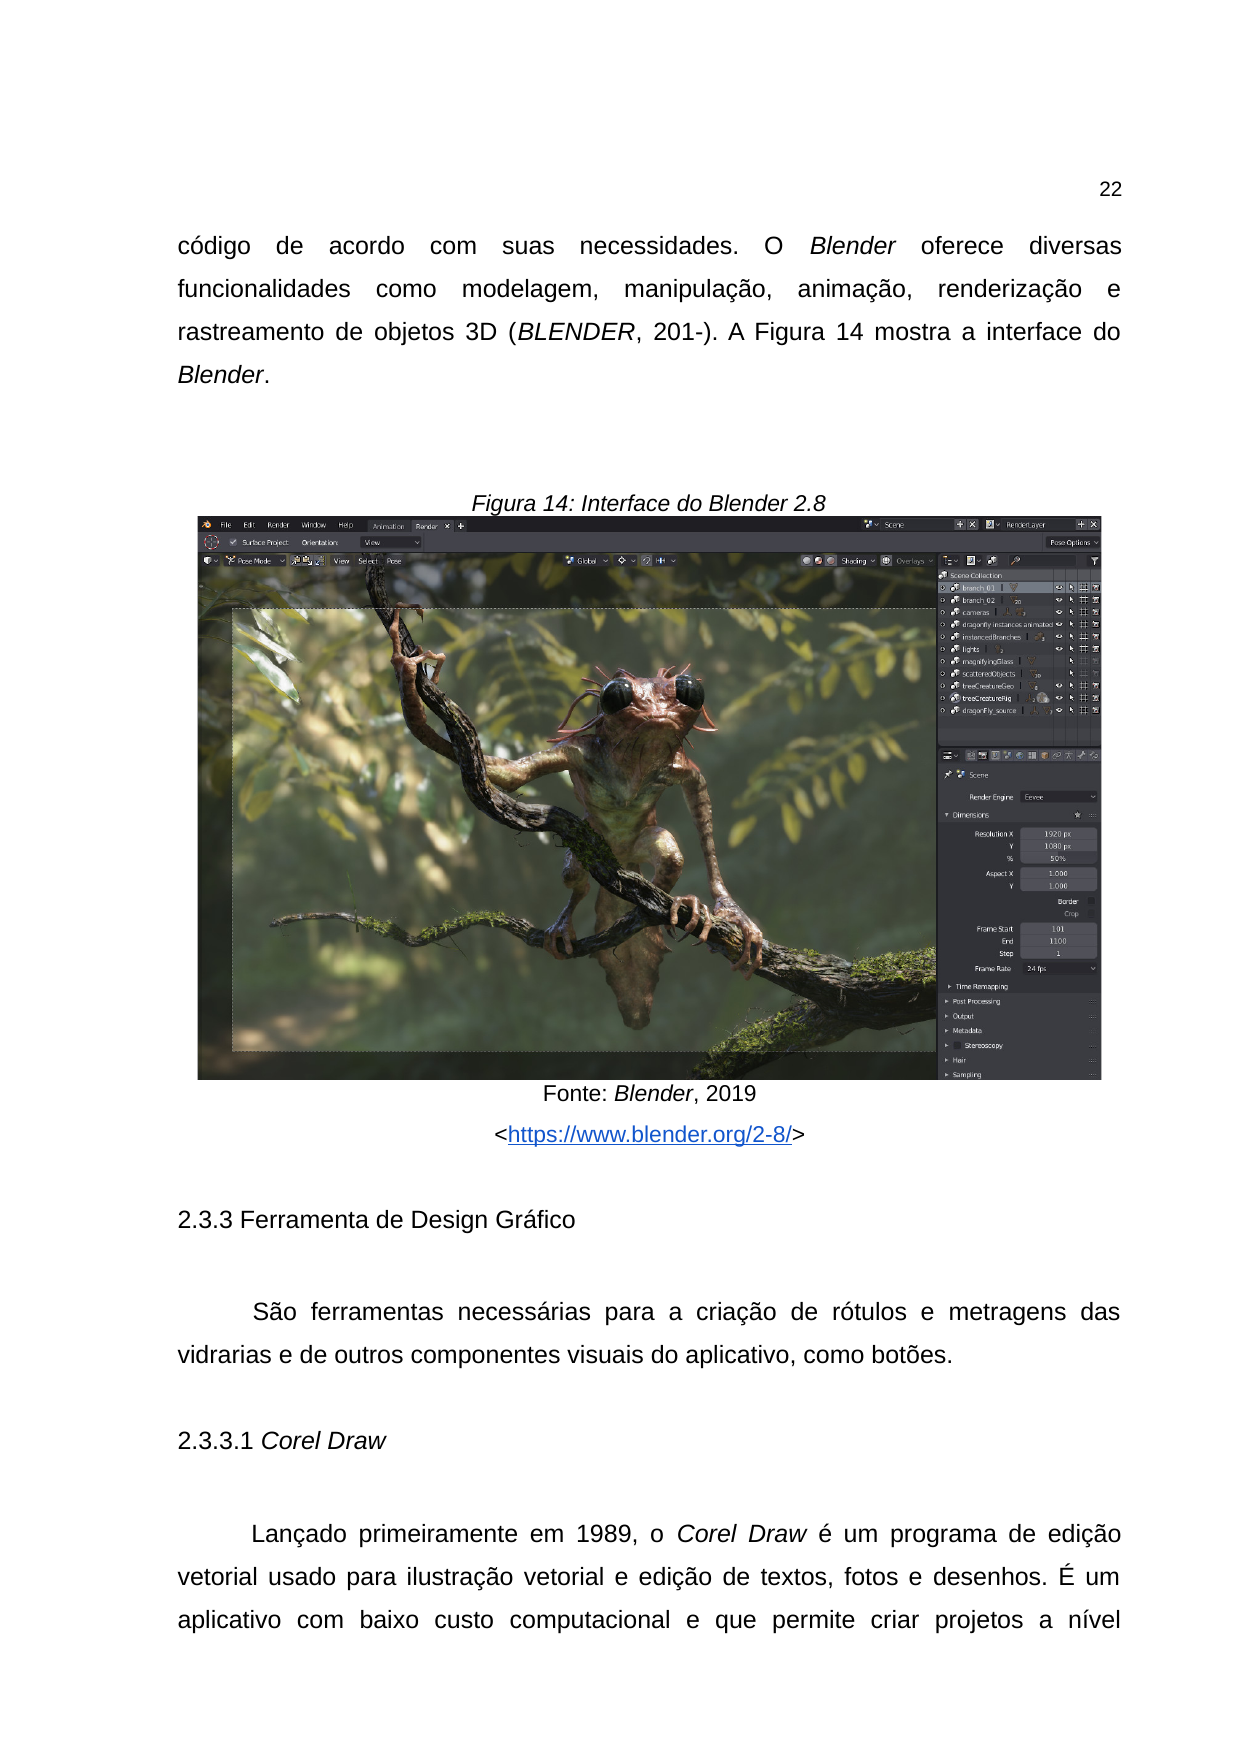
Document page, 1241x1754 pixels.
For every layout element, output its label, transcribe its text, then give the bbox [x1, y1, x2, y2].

text Figura 14: Interface do Blender 2.8 [198, 488, 1102, 516]
text São ferramentas necessárias para a criação de rótulos e metragens das vidrarias e de outros componentes visuais do aplicativo, como botões. [177, 1297, 1122, 1369]
text Lançado primeiramente em 1989, o Corel Draw é um programa de edição vetorial usado para ilustração vetorial e edição de textos, fotos e desenhos. É um aplicativo com baixo custo computacional e que permite criar projetos a nível [177, 1518, 1122, 1633]
text código de acordo com suas necessidades. O Blender oferece diversas funcionalidades como modelagem, manipulação, animação, renderização e rastreamento de objetos 3D (BLENDER, 201-). A Figura 14 mostra a interface do Blender. [177, 231, 1122, 389]
picture [197, 516, 1102, 1080]
text Fonte: Blender, 2019 [177, 475, 1122, 1106]
subtitle 2.3.3 Ferramenta de Design Gráfico [177, 1162, 1122, 1233]
text <https://www.blender.org/2-8/> [177, 1121, 1122, 1147]
subtitle 2.3.3.1 Corel Draw [177, 1426, 1122, 1455]
